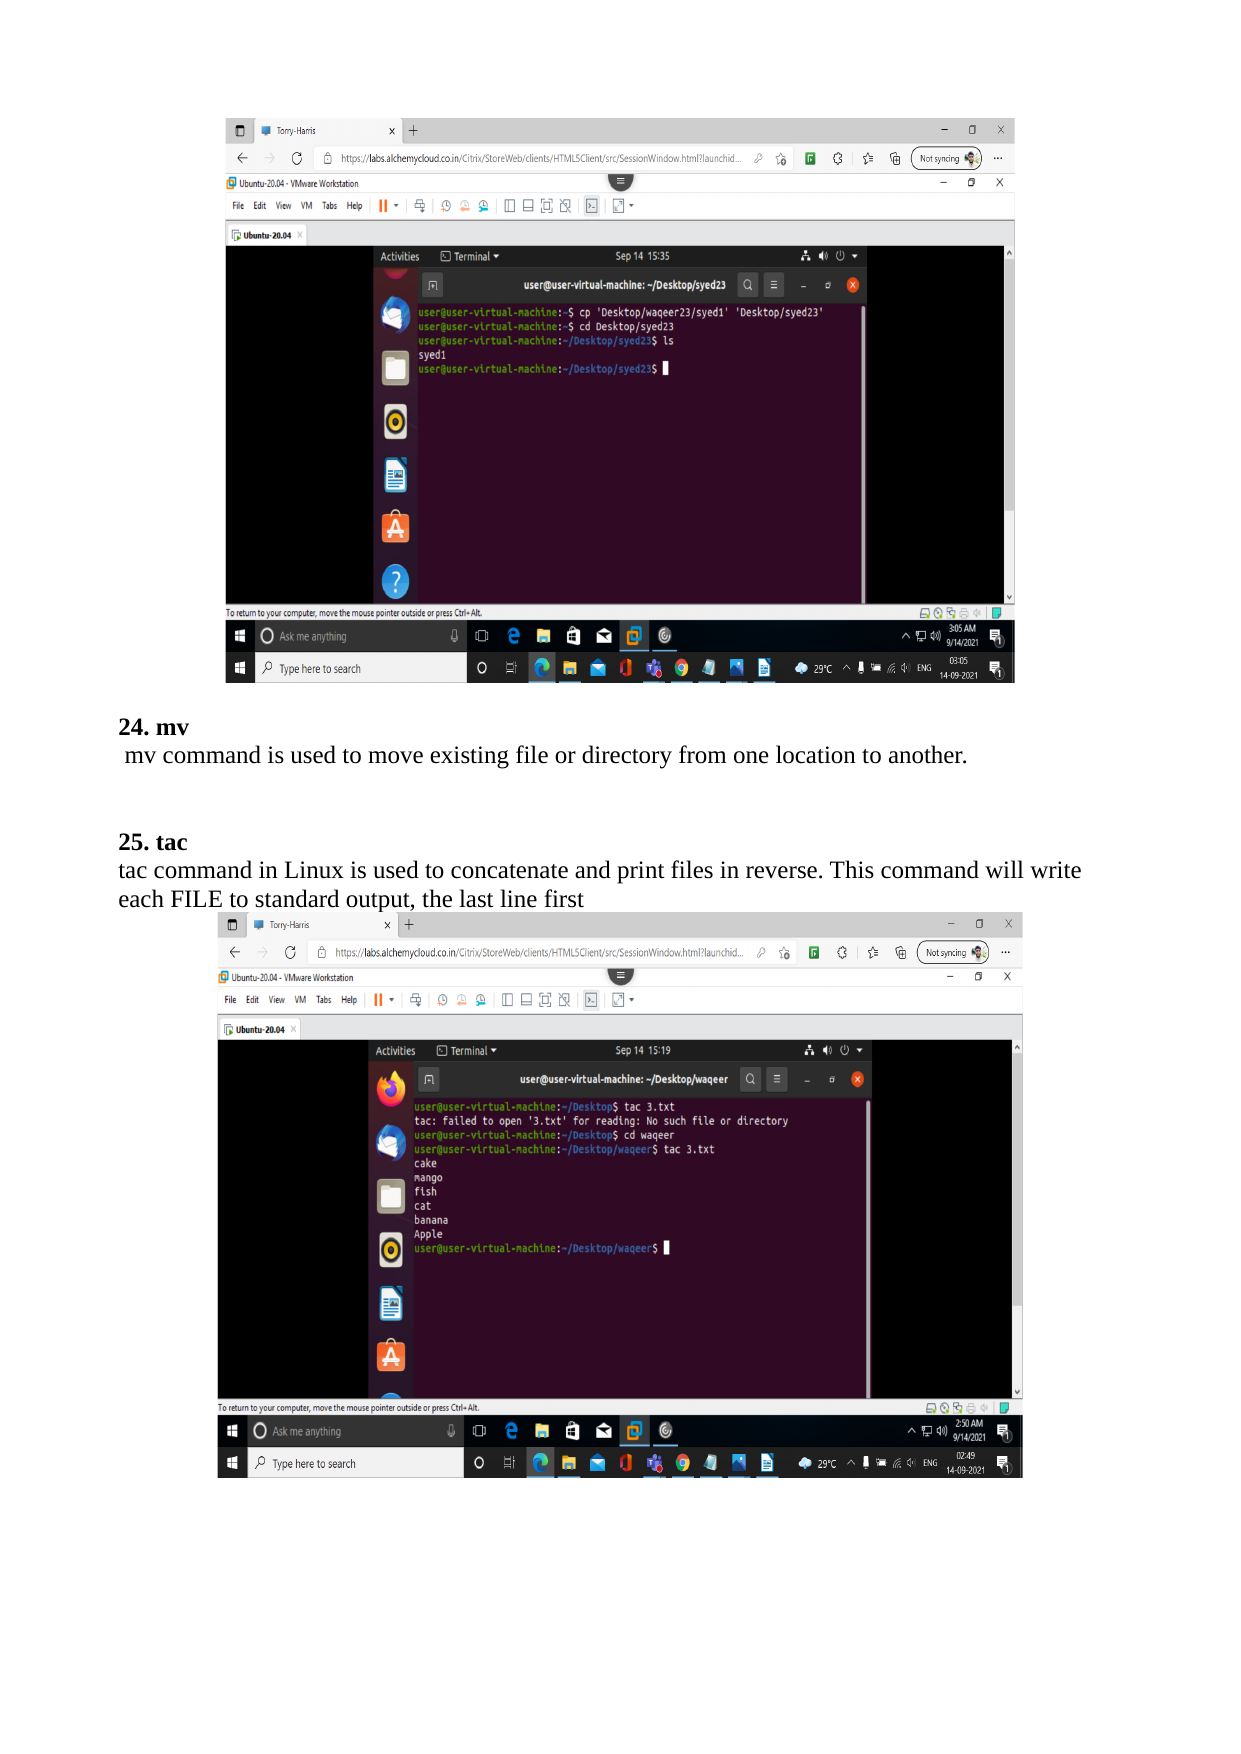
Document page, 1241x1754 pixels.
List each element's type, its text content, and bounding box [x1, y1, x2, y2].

text 25. tac [118, 827, 1122, 855]
text mv command is used to move existing file or directory from one location to another. [118, 740, 1122, 769]
text tac command in Linux is used to concatenate and print files in reverse. This command will write each FILE to standard output, the last line first [118, 855, 1122, 913]
picture [225, 118, 1015, 683]
picture [217, 912, 1023, 1478]
text 24. mv [118, 712, 1122, 740]
